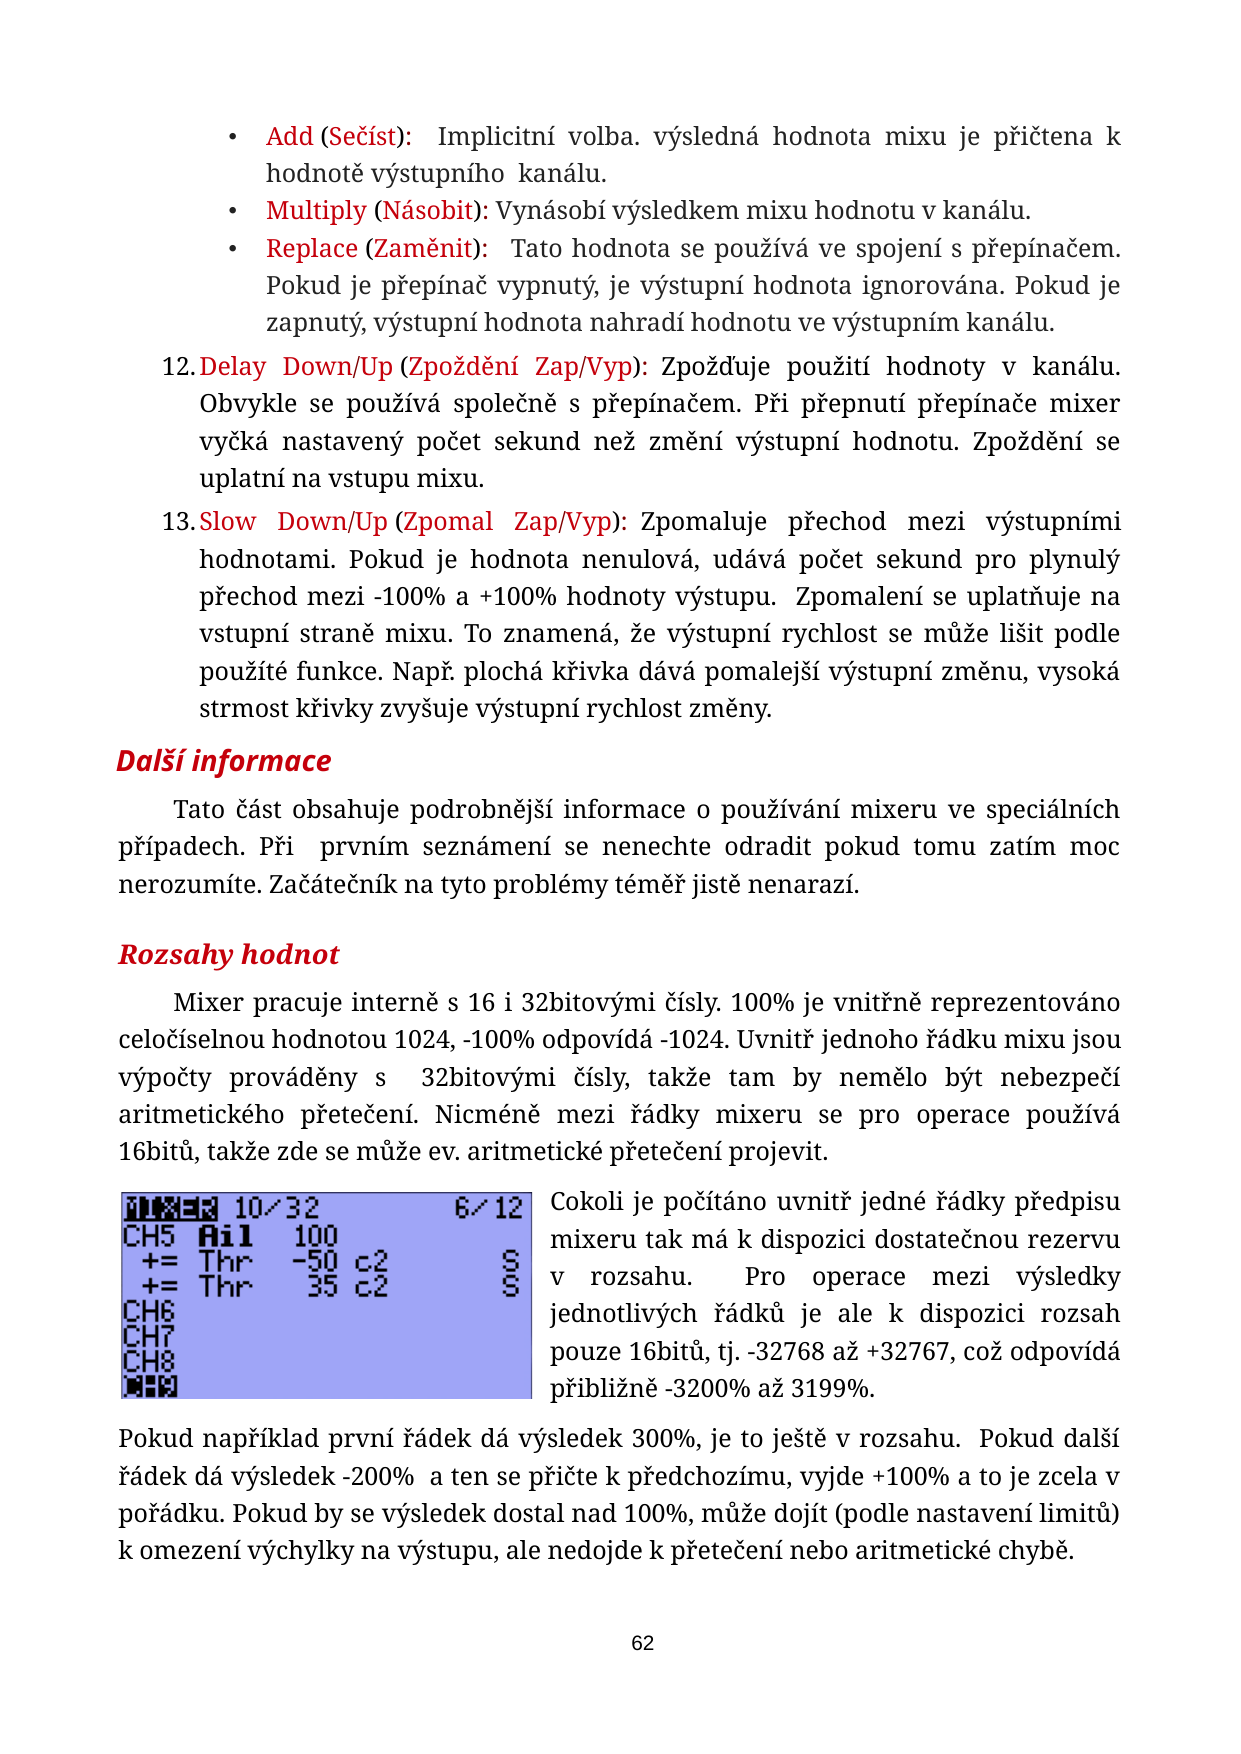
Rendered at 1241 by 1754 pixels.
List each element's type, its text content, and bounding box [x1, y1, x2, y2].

list Multiply (Násobit): Vynásobí výsledkem mixu hodnotu v kanálu. [228, 193, 1122, 227]
list Delay Down/Up (Zpoždění Zap/Vyp): Zpožďuje použití hodnoty v kanálu. Obvykle se používá společně s přepínačem. Při přepnutí přepínače mixer vyčká nastavený počet sekund než změní výstupní hodnotu. Zpoždění se uplatní na vstupu mixu. [162, 348, 1122, 495]
list Slow Down/Up (Zpomal Zap/Vyp): Zpomaluje přechod mezi výstupními hodnota­mi. Pokud je hodnota nenulová, udává počet sekund pro plynulý přechod mezi -100% a +100% hodnoty výstupu. Zpomalení se uplatňuje na vstupní straně mixu. To znamená, že výstupní rychlost se může lišit podle použíté funkce. Např. plochá křivka dává pomalejší výstupní změnu, vysoká strmost křivky zvyšuje výstupní rychlost změny. [162, 504, 1122, 725]
list Add (Sečíst): Implicitní volba. výsledná hodnota mixu je přičtena k hodnotě výstupního kanálu. [228, 118, 1122, 189]
picture [121, 1192, 533, 1399]
text Tato část obsahuje podrobnější informace o používání mixeru ve speciálních případech. Při prvním seznámení se nenechte odradit pokud tomu zatím moc nerozumíte. Začátečník na tyto problémy téměř jistě nenarazí. [118, 792, 1122, 900]
list Replace (Zaměnit): Tato hodnota se používá ve spojení s přepínačem. Pokud je přepínač vypnutý, je výstupní hodnota ignorována. Pokud je zapnutý, vý­stupní hodnota nahradí hodnotu ve výstupním kanálu. [228, 230, 1122, 339]
text Pokud například první řádek dá výsledek 300%, je to ještě v rozsahu. Pokud další řádek dá výsledek -200% a ten se přičte k předchozímu, vyjde +100% a to je zcela v pořádku. Pokud by se výsledek dostal nad 100%, může dojít (podle nastavení limitů) k omezení výchylky na výstupu, ale nedojde k přetečení nebo aritmetické chybě. [118, 1421, 1122, 1567]
subtitle Rozsahy hodnot [118, 935, 1122, 972]
subtitle Další informace [116, 740, 1122, 780]
text Cokoli je počítáno uvnitř jedné řádky předpisu mixeru tak má k dispozici dostatečnou rezervu v rozsahu. Pro operace mezi výsledky jednotlivých řádků je ale k dispozici rozsah pouze 16bitů, tj. -32768 až +32767, což odpovídá přibližně -3200% až 3199%. [118, 1184, 1122, 1405]
text Mixer pracuje interně s 16 i 32bitovými čísly. 100% je vnitřně reprezentováno celočíselnou hodnotou 1024, -100% odpovídá -1024. Uvnitř jednoho řádku mixu jsou výpočty prováděny s 32bitovými čísly, takže tam by nemělo být nebezpečí aritmetického přetečení. Nicméně mezi řádky mixeru se pro operace používá 16bitů, takže zde se může ev. aritmetické přetečení projevit. [118, 984, 1122, 1168]
